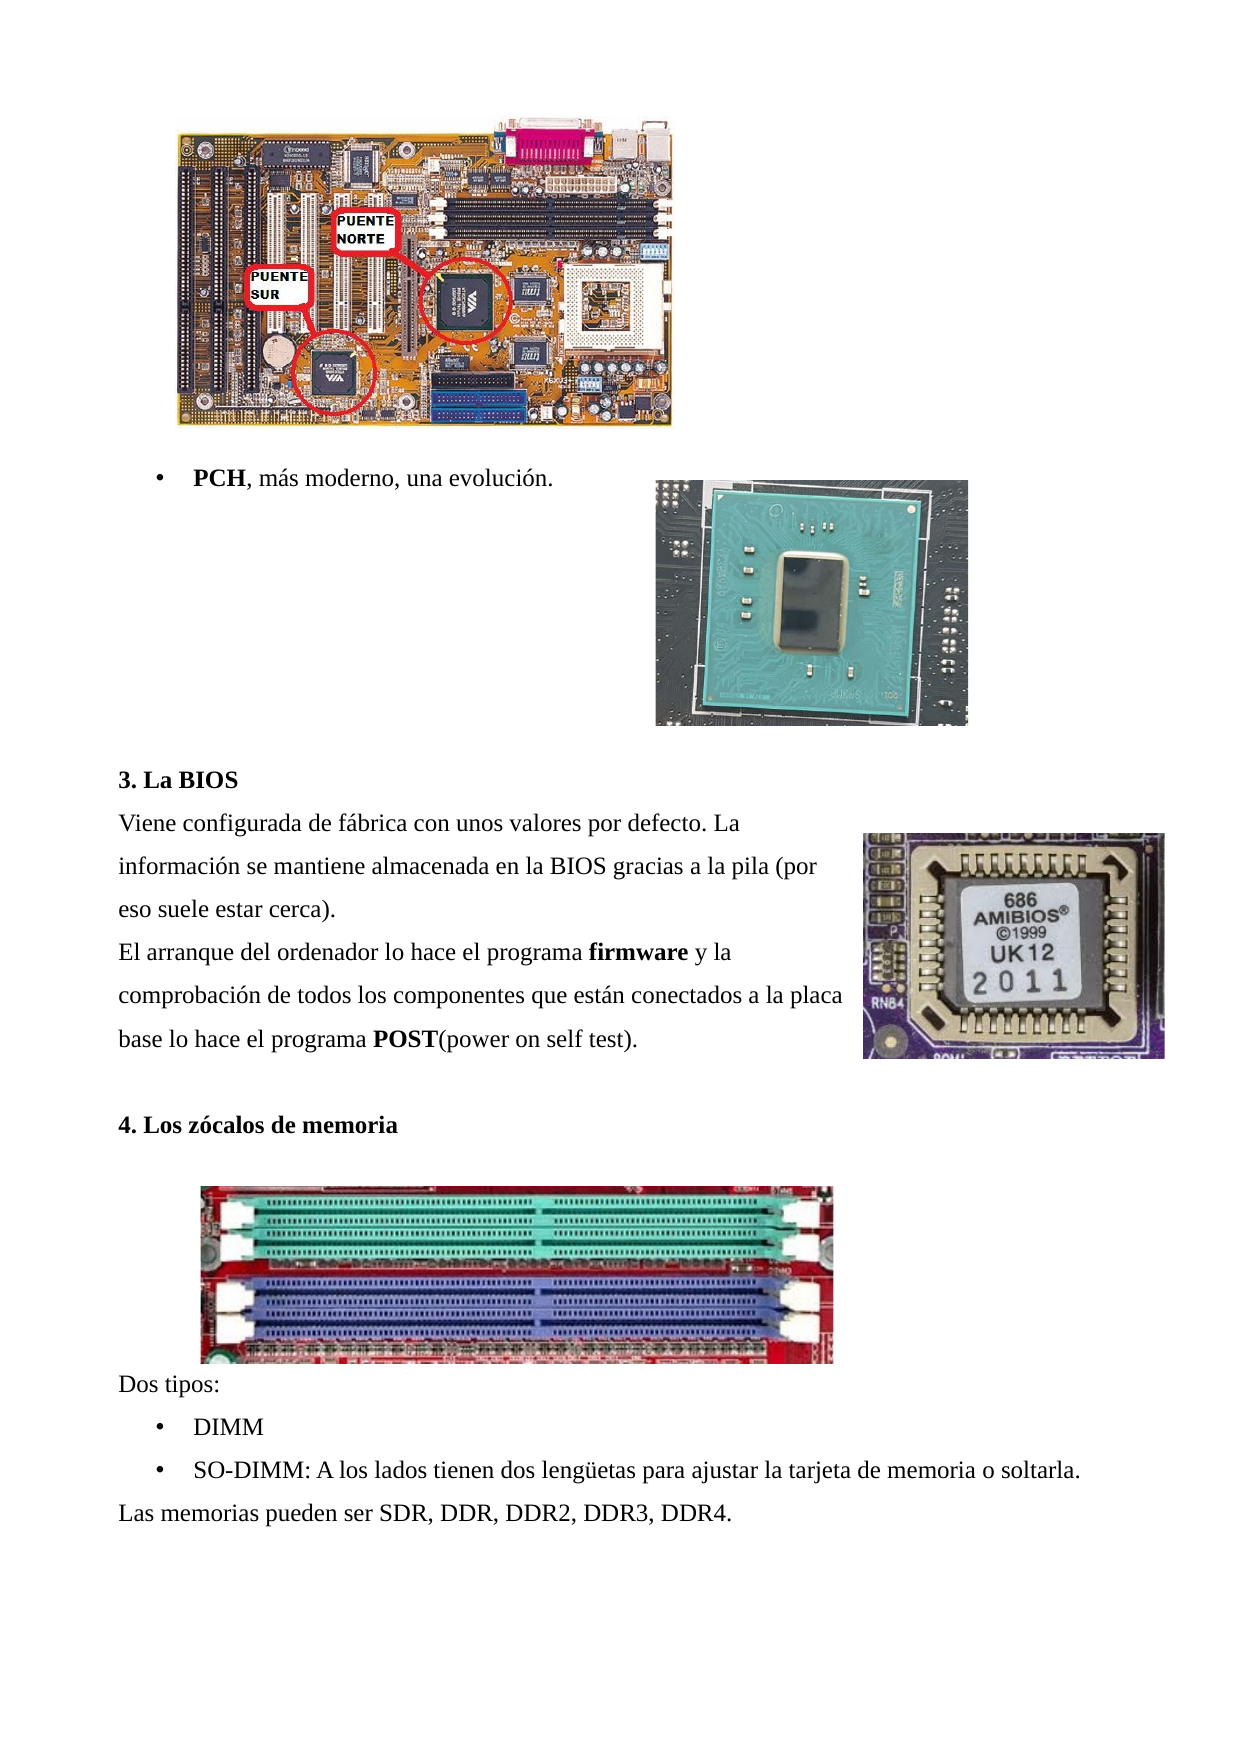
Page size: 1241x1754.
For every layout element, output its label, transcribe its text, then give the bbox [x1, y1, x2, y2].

list PCH, más moderno, una evolución. [156, 463, 1122, 492]
list DIMM [156, 1412, 1122, 1441]
list SO-DIMM: A los lados tienen dos lengüetas para ajustar la tarjeta de memoria o soltarla. [156, 1455, 1122, 1484]
picture [863, 833, 1165, 1059]
picture [174, 116, 675, 429]
text Las memorias pueden ser SDR, DDR, DDR2, DDR3, DDR4. [118, 1498, 1122, 1527]
text El arranque del ordenador lo hace el programa firmware y la comprobación de todos los componentes que están conectados a la placa base lo hace el programa POST(power on self test). [118, 937, 863, 1052]
text 3. La BIOS [118, 765, 1122, 794]
text Dos tipos: [118, 1369, 1122, 1397]
picture [655, 480, 969, 726]
picture [200, 1186, 834, 1364]
text Viene configurada de fábrica con unos valores por defecto. La información se mantiene almacenada en la BIOS gracias a la pila (por eso suele estar cerca). [118, 808, 1122, 923]
text 4. Los zócalos de memoria [118, 1110, 1122, 1139]
